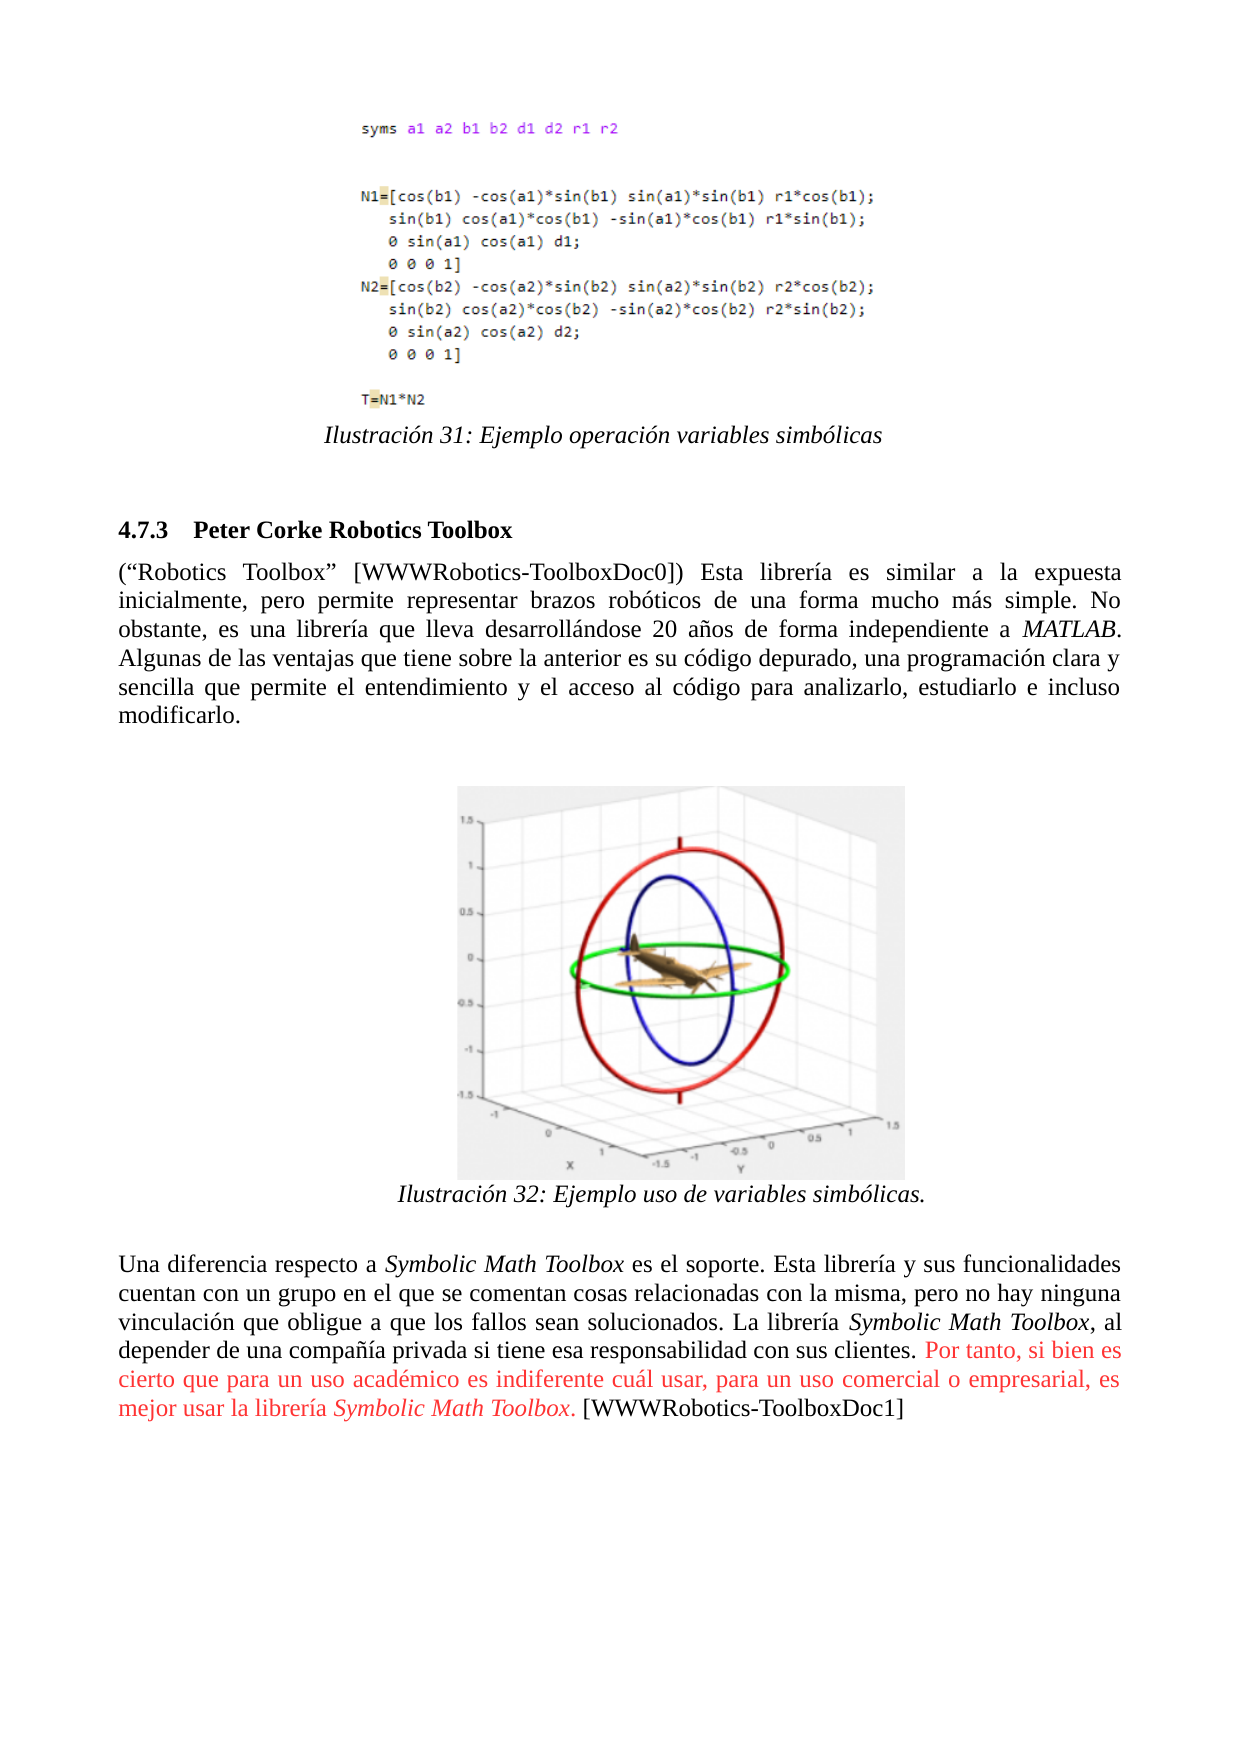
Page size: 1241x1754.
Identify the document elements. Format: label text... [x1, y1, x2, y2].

text (“Robotics Toolbox” [WWWRobotics-ToolboxDoc0]) Esta librería es similar a la expuesta inicialmente, pero permite representar brazos robóticos de una forma mucho más simple. No obstante, es una librería que lleva desarrollándose 20 años de forma independiente a MATLAB. Algunas de las ventajas que tiene sobre la anterior es su código depurado, una programación clara y sencilla que permite el entendimiento y el acceso al código para analizarlo, estudiarlo e incluso modificarlo. [118, 557, 1122, 729]
picture [352, 121, 889, 421]
subtitle Peter Corke Robotics Toolbox [118, 516, 1122, 544]
picture [457, 786, 905, 1180]
text Una diferencia respecto a Symbolic Math Toolbox es el soporte. Esta librería y sus funcionalidades cuentan con un grupo en el que se comentan cosas relacionadas con la misma, pero no hay ninguna vinculación que obligue a que los fallos sean solucionados. La librería Symbolic Math Toolbox, al depender de una compañía privada si tiene esa responsabilidad con sus clientes. Por tanto, si bien es cierto que para un uso académico es indiferente cuál usar, para un uso comercial o empresarial, es mejor usar la librería Symbolic Math Toolbox. [WWWRobotics-ToolboxDoc1] [118, 1249, 1122, 1422]
text Ilustración 31: Ejemplo operación variables simbólicas [324, 134, 916, 449]
text Ilustración 32: Ejemplo uso de variables simbólicas. [397, 799, 965, 1208]
